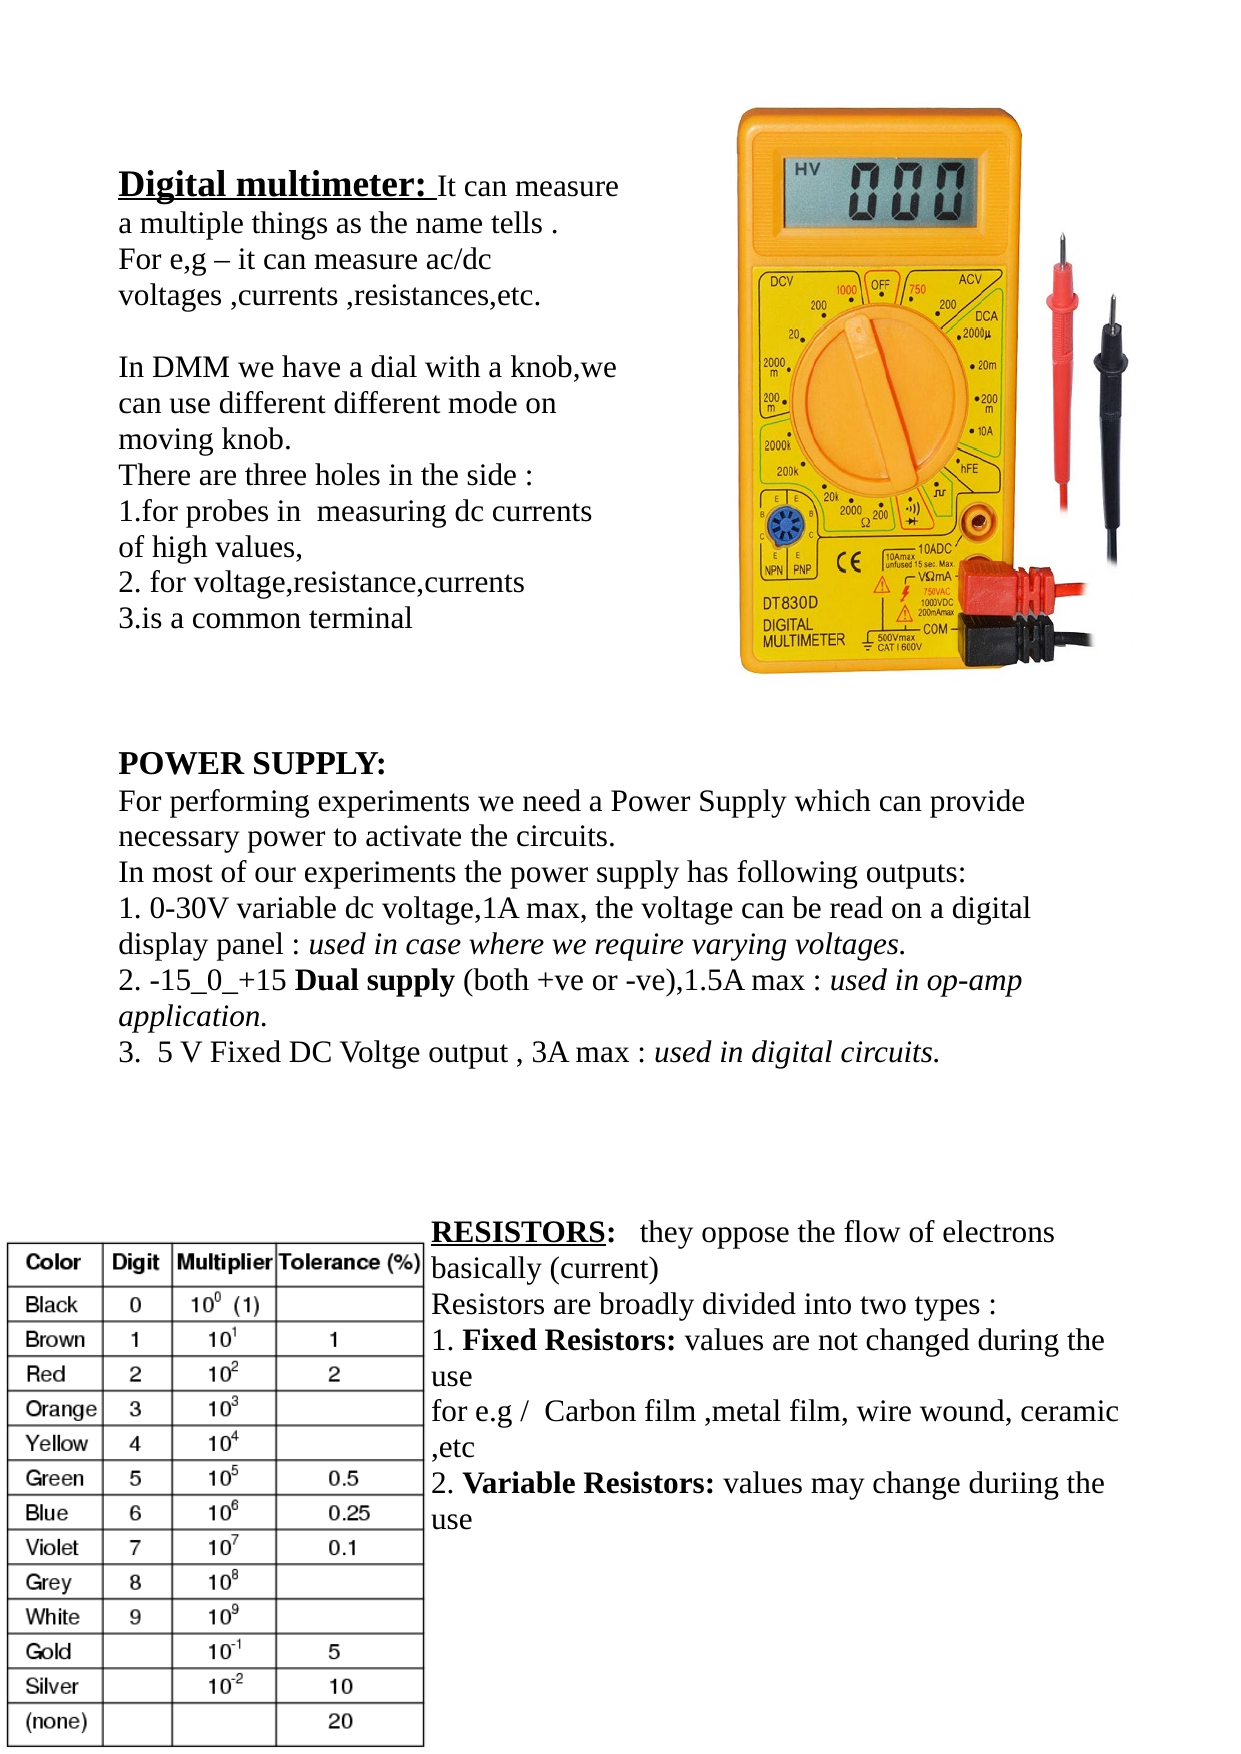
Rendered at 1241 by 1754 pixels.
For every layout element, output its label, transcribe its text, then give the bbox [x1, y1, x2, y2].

text 2. for voltage,resistance,currents [118, 564, 622, 600]
text 2. -15_0_+15 Dual supply (both +ve or -ve),1.5A max : used in op-amp application. [118, 961, 1122, 1033]
picture [0, 1236, 431, 1754]
text In most of our experiments the power supply has following outputs: [118, 854, 1122, 889]
text For e,g – it can measure ac/dc voltages ,currents ,resistances,etc. [118, 240, 622, 312]
text RESISTORS: they oppose the flow of electrons basically (current) [118, 1213, 1122, 1285]
text 3.is a common terminal [118, 600, 622, 636]
text 1.for probes in measuring dc currents of high values, [118, 492, 622, 564]
text 3. 5 V Fixed DC Voltge output , 3A max : used in digital circuits. [118, 1033, 1122, 1069]
text In DMM we have a dial with a knob,we can use different different mode on moving knob. [118, 348, 622, 456]
picture [622, 87, 1198, 692]
text POWER SUPPLY: [118, 743, 1122, 782]
text 1. 0-30V variable dc voltage,1A max, the voltage can be read on a digital display panel : used in case where we require varying voltages. [118, 889, 1122, 961]
text There are three holes in the side : [118, 456, 622, 492]
text 2. Variable Resistors: values may change duriing the use [431, 1464, 1122, 1536]
text for e.g / Carbon film ,metal film, wire wound, ceramic ,etc [431, 1393, 1122, 1464]
text Resistors are broadly divided into two types : [431, 1285, 1122, 1321]
text For performing experiments we need a Power Supply which can provide necessary power to activate the circuits. [118, 782, 1122, 854]
text Digital multimeter: It can measure a multiple things as the name tells . [118, 161, 622, 240]
text 1. Fixed Resistors: values are not changed during the use [431, 1321, 1122, 1393]
